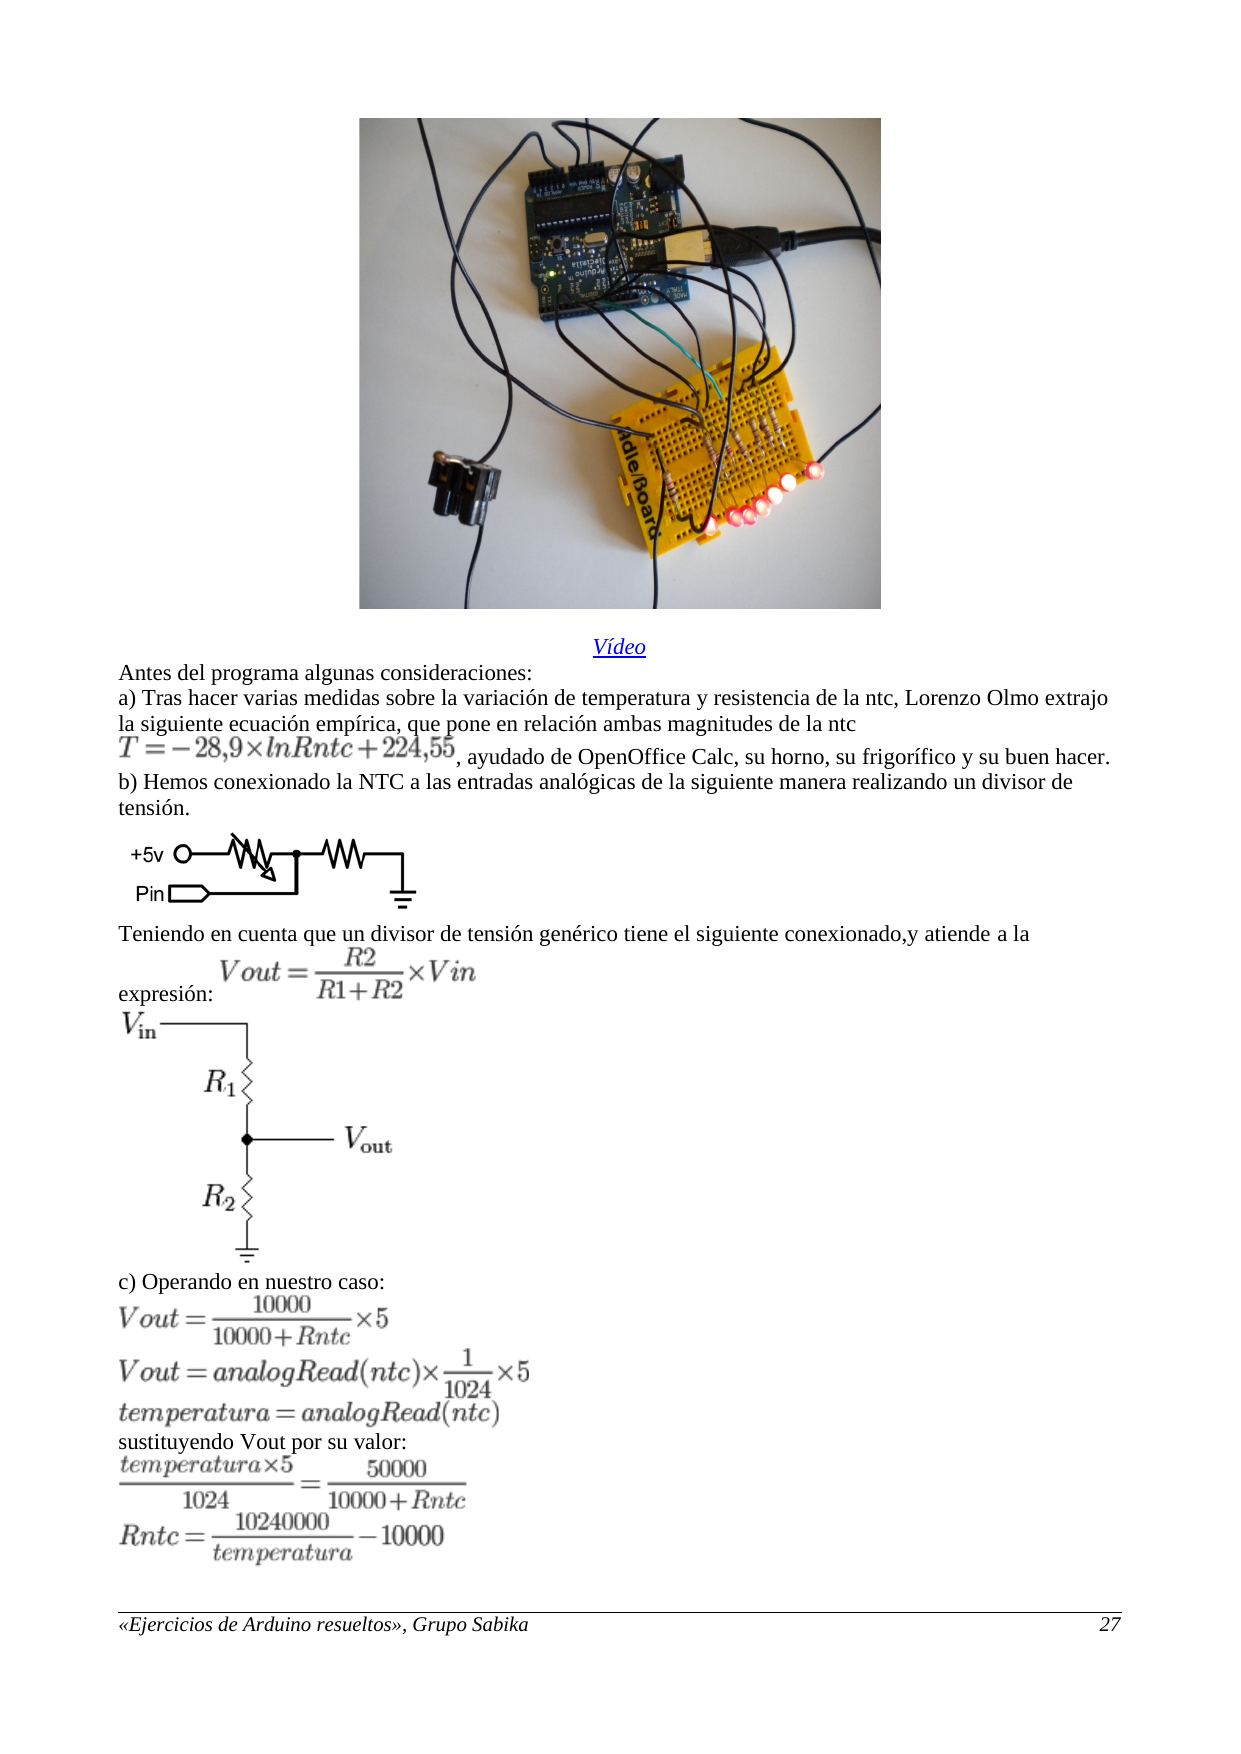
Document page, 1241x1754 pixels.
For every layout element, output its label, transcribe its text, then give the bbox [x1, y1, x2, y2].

text c) Operando en nuestro caso: [391, 1269, 1122, 1294]
text Antes del programa algunas consideraciones: [539, 660, 1122, 685]
picture [118, 1454, 467, 1567]
text b) Hemos conexionado la NTC a las entradas analógicas de la siguiente manera realizando un divisor de tensión. [118, 769, 1122, 820]
text Vídeo [648, 634, 1122, 660]
picture [219, 946, 476, 1002]
picture [118, 1006, 397, 1269]
text Teniendo en cuenta que un divisor de tensión genérico tiene el siguiente conexionado,y atiende a la expresión: [219, 921, 1122, 1007]
picture [118, 820, 433, 921]
picture [118, 1294, 529, 1429]
text Teniendo en cuenta que un divisor de tensión genérico tiene el siguiente conexionado,y atiende a la expresión: [118, 947, 219, 981]
text Vídeo [118, 634, 593, 660]
picture [359, 118, 881, 609]
text sustituyendo Vout por su valor: [413, 1429, 1122, 1454]
text a) Tras hacer varias medidas sobre la variación de temperatura y resistencia de la ntc, Lorenzo Olmo extrajo la siguiente ecuación empírica, que pone en relación ambas magnitudes de la ntc, ayudado de OpenOffice Calc, su horno, su frigorífico y su buen hacer. [456, 685, 1122, 769]
picture [118, 736, 456, 764]
